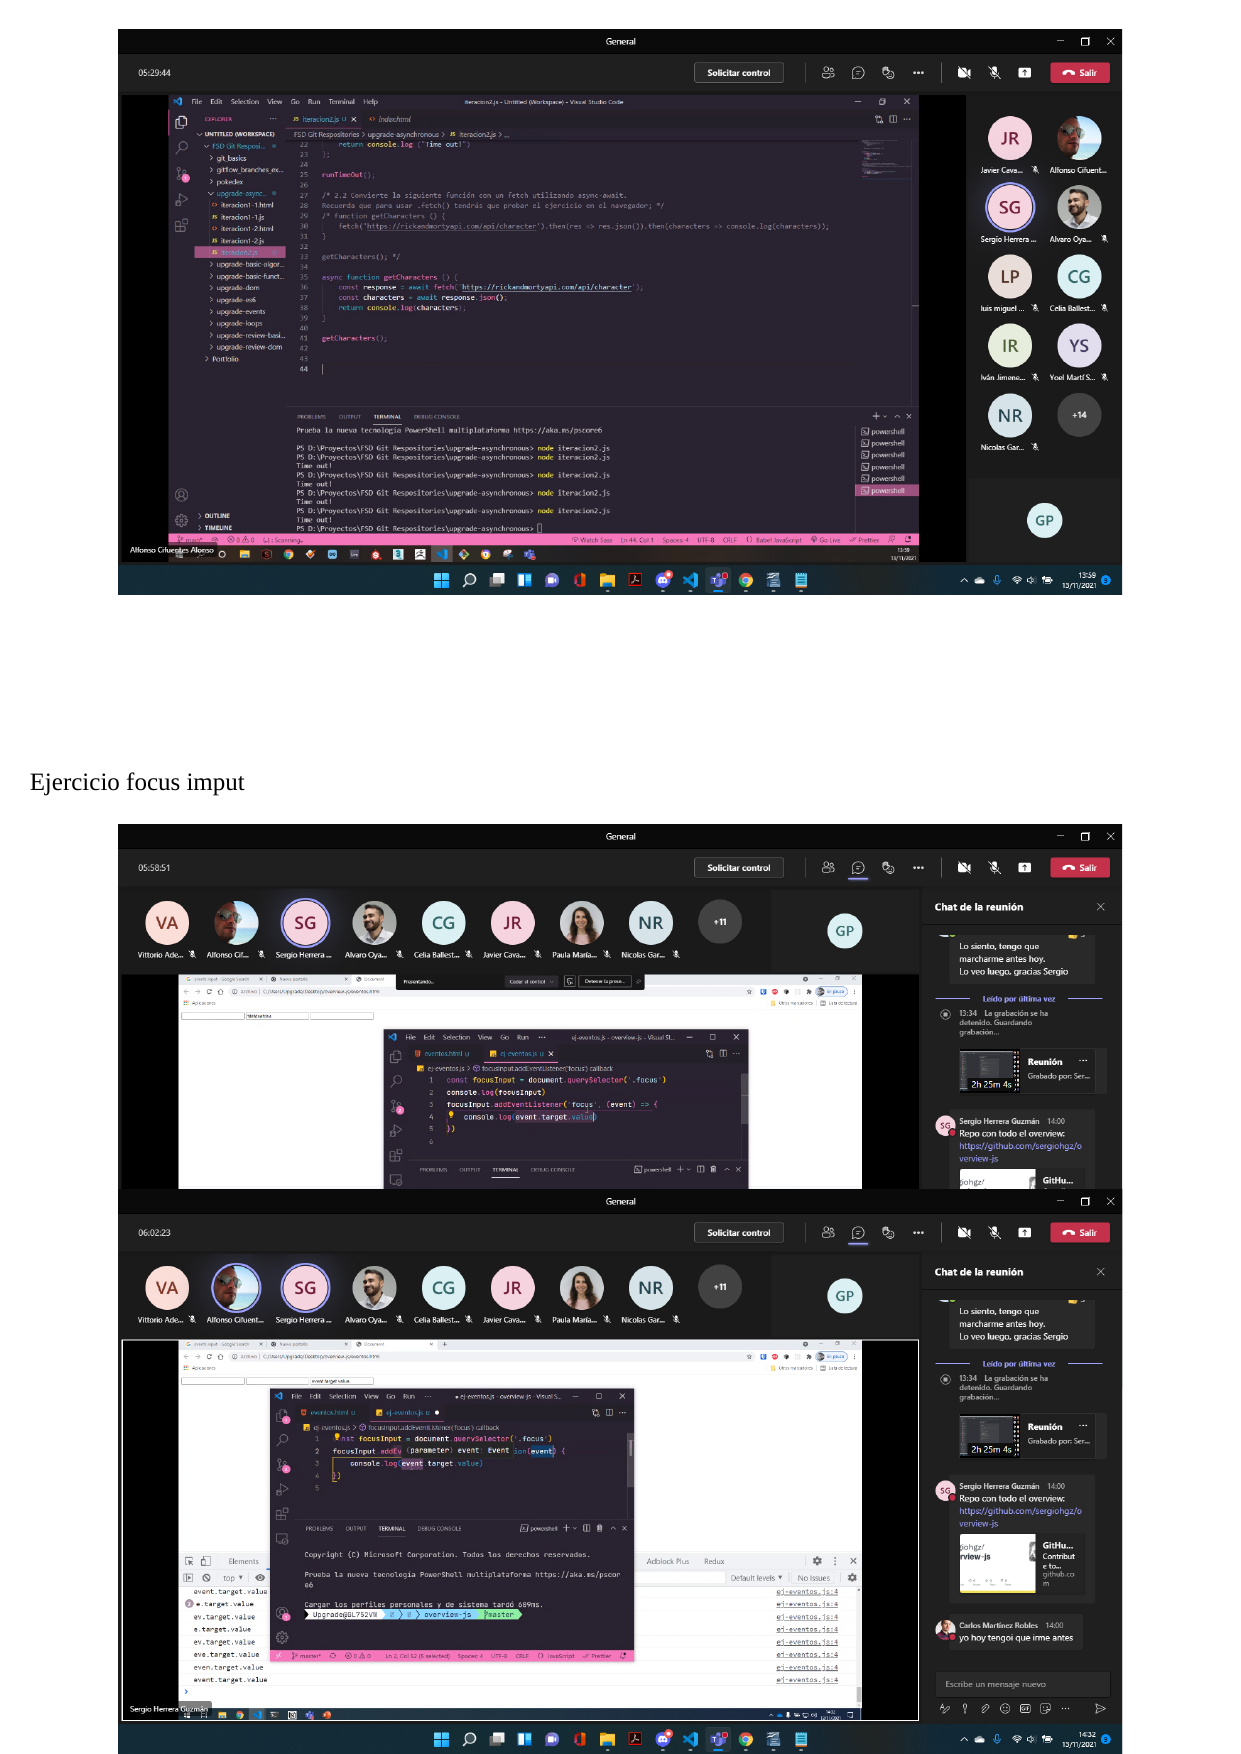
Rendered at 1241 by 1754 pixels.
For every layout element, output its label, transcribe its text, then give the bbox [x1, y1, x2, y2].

text Ejercicio focus imput [29, 767, 1211, 795]
picture [118, 29, 1123, 595]
picture [118, 824, 1123, 1754]
